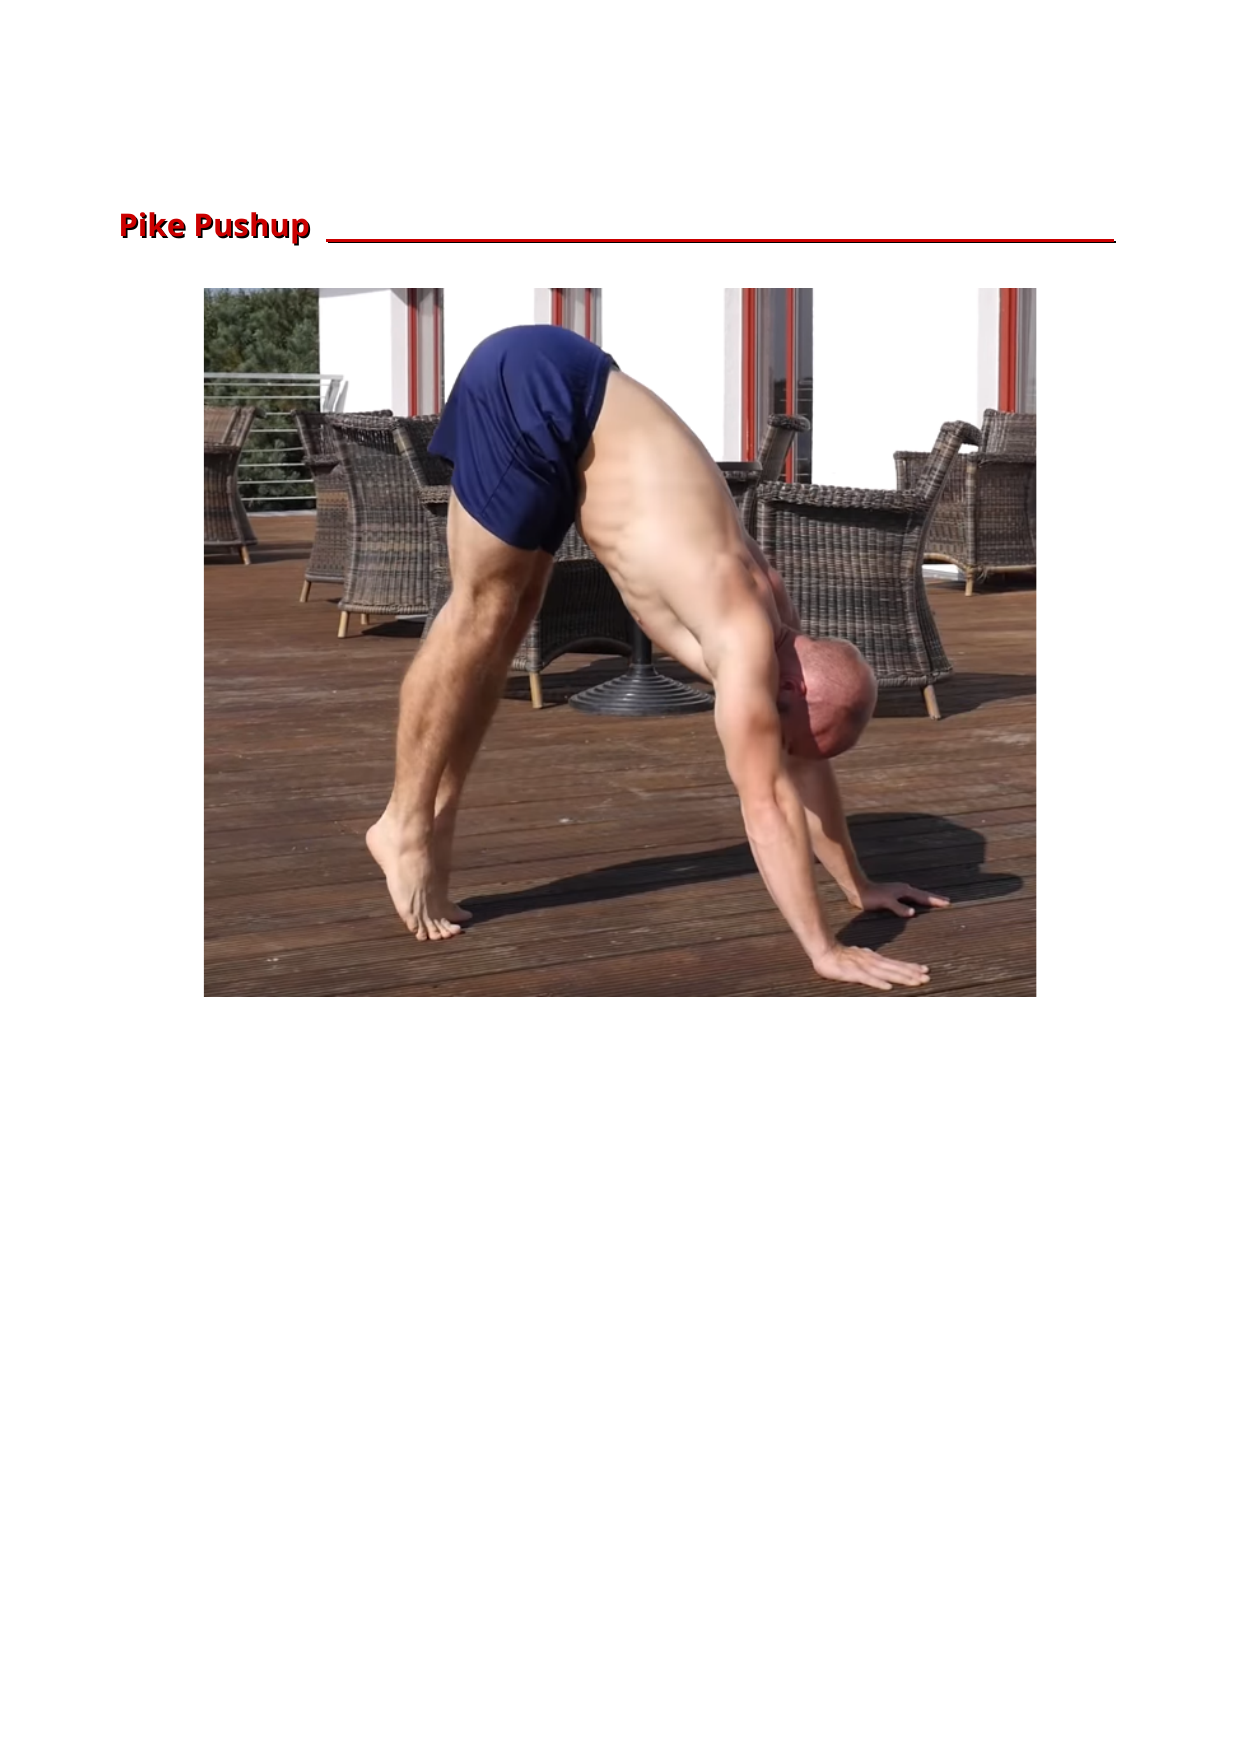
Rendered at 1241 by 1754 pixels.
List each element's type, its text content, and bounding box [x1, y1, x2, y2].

text Pike Pushup [118, 203, 1122, 246]
picture [203, 288, 1037, 997]
